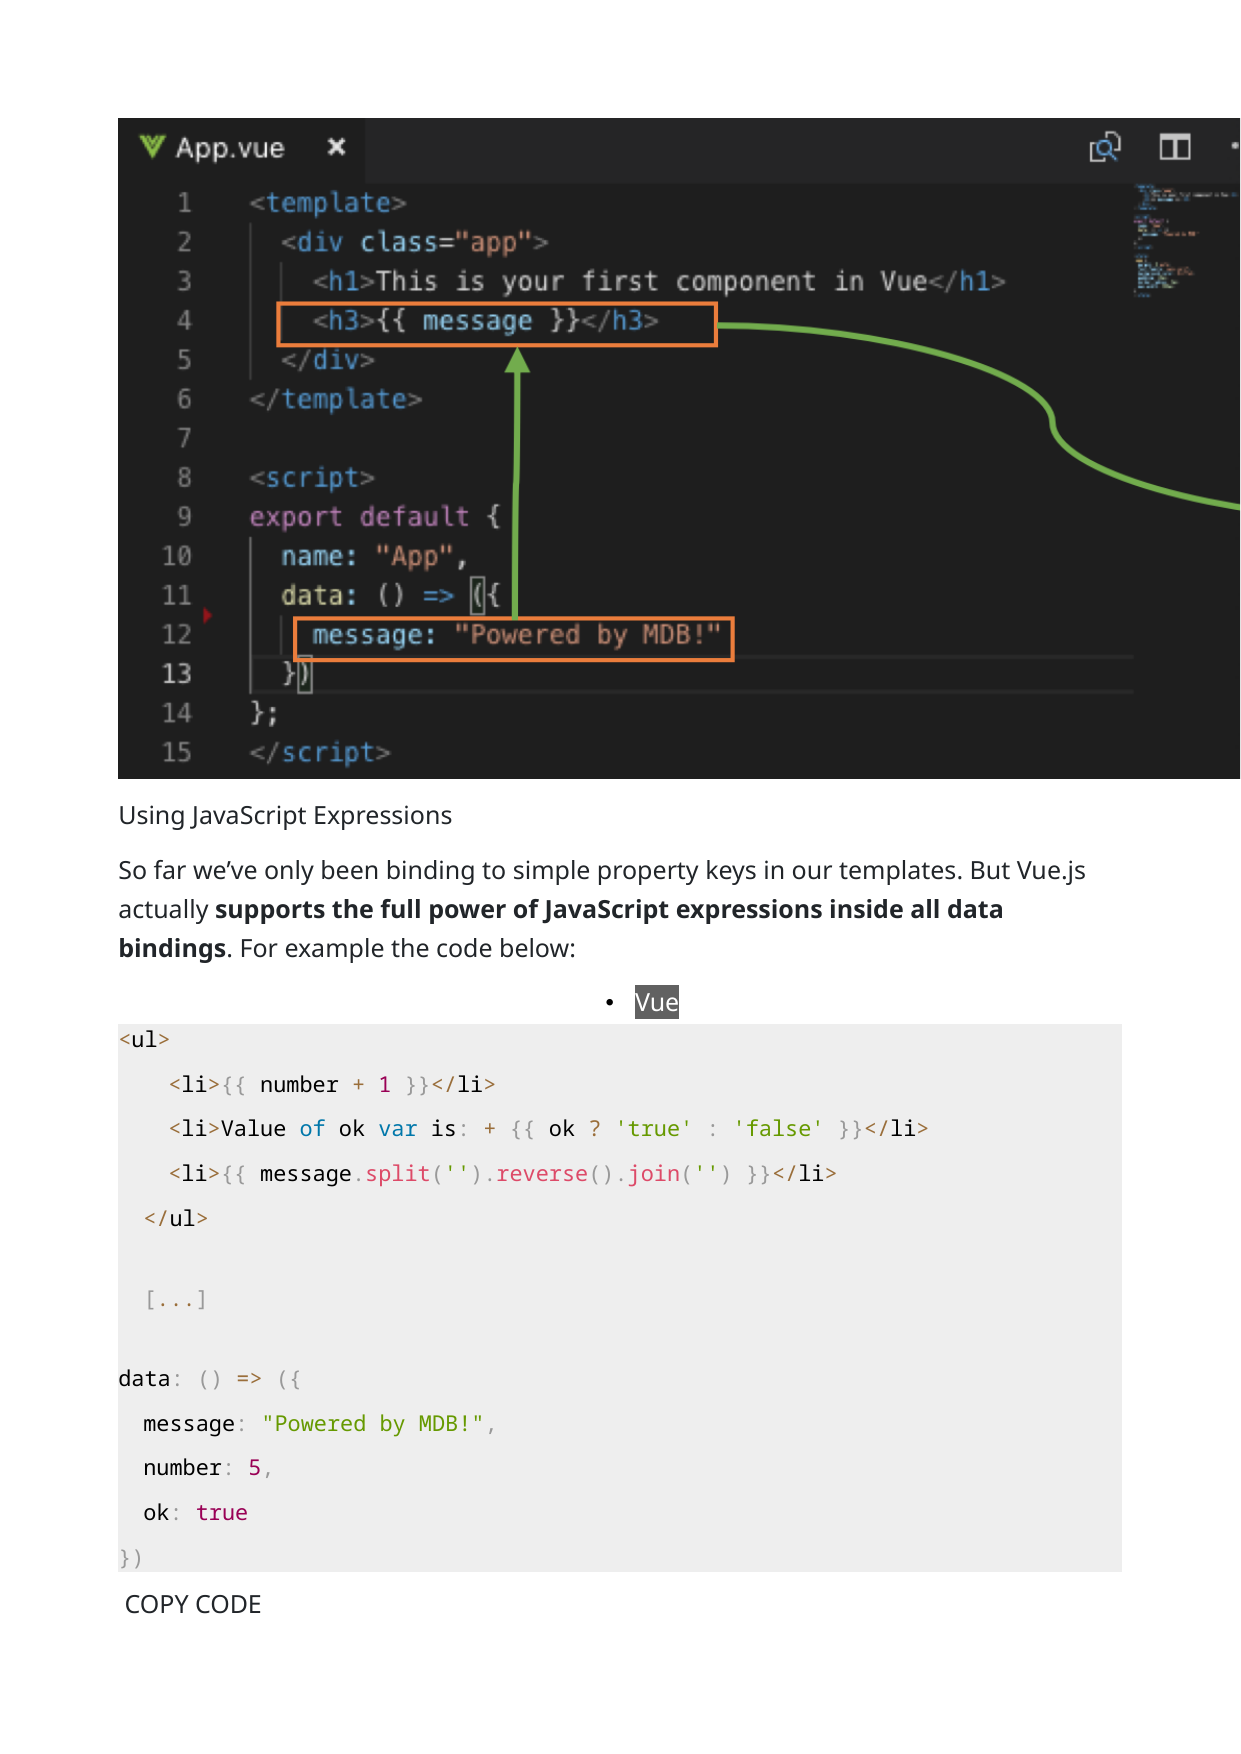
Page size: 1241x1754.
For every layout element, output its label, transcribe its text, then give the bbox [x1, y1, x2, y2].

list Vue [162, 985, 1122, 1019]
subtitle Using JavaScript Expressions [118, 797, 1122, 831]
picture [118, 118, 1241, 779]
text }) [118, 1542, 1122, 1572]
text <li>Value of ok var is: + {{ ok ? 'true' : 'false' }}</li> [118, 1113, 1122, 1143]
text ok: true [118, 1497, 1122, 1527]
text message: "Powered by MDB!", [118, 1408, 1122, 1437]
text number: 5, [118, 1452, 1122, 1482]
text So far we’ve only been binding to simple property keys in our templates. But Vue.js actually supports the full power of JavaScript expressions inside all data bindings. For example the code below: [118, 853, 1122, 965]
text </ul> [118, 1203, 1122, 1233]
text COPY CODE [118, 1586, 1122, 1621]
text <li>{{ number + 1 }}</li> [118, 1069, 1122, 1098]
text data: () => ({ [118, 1363, 1122, 1393]
text <ul> [118, 1024, 1122, 1054]
text <li>{{ message.split('').reverse().join('') }}</li> [118, 1158, 1122, 1188]
text [...] [118, 1283, 1122, 1313]
